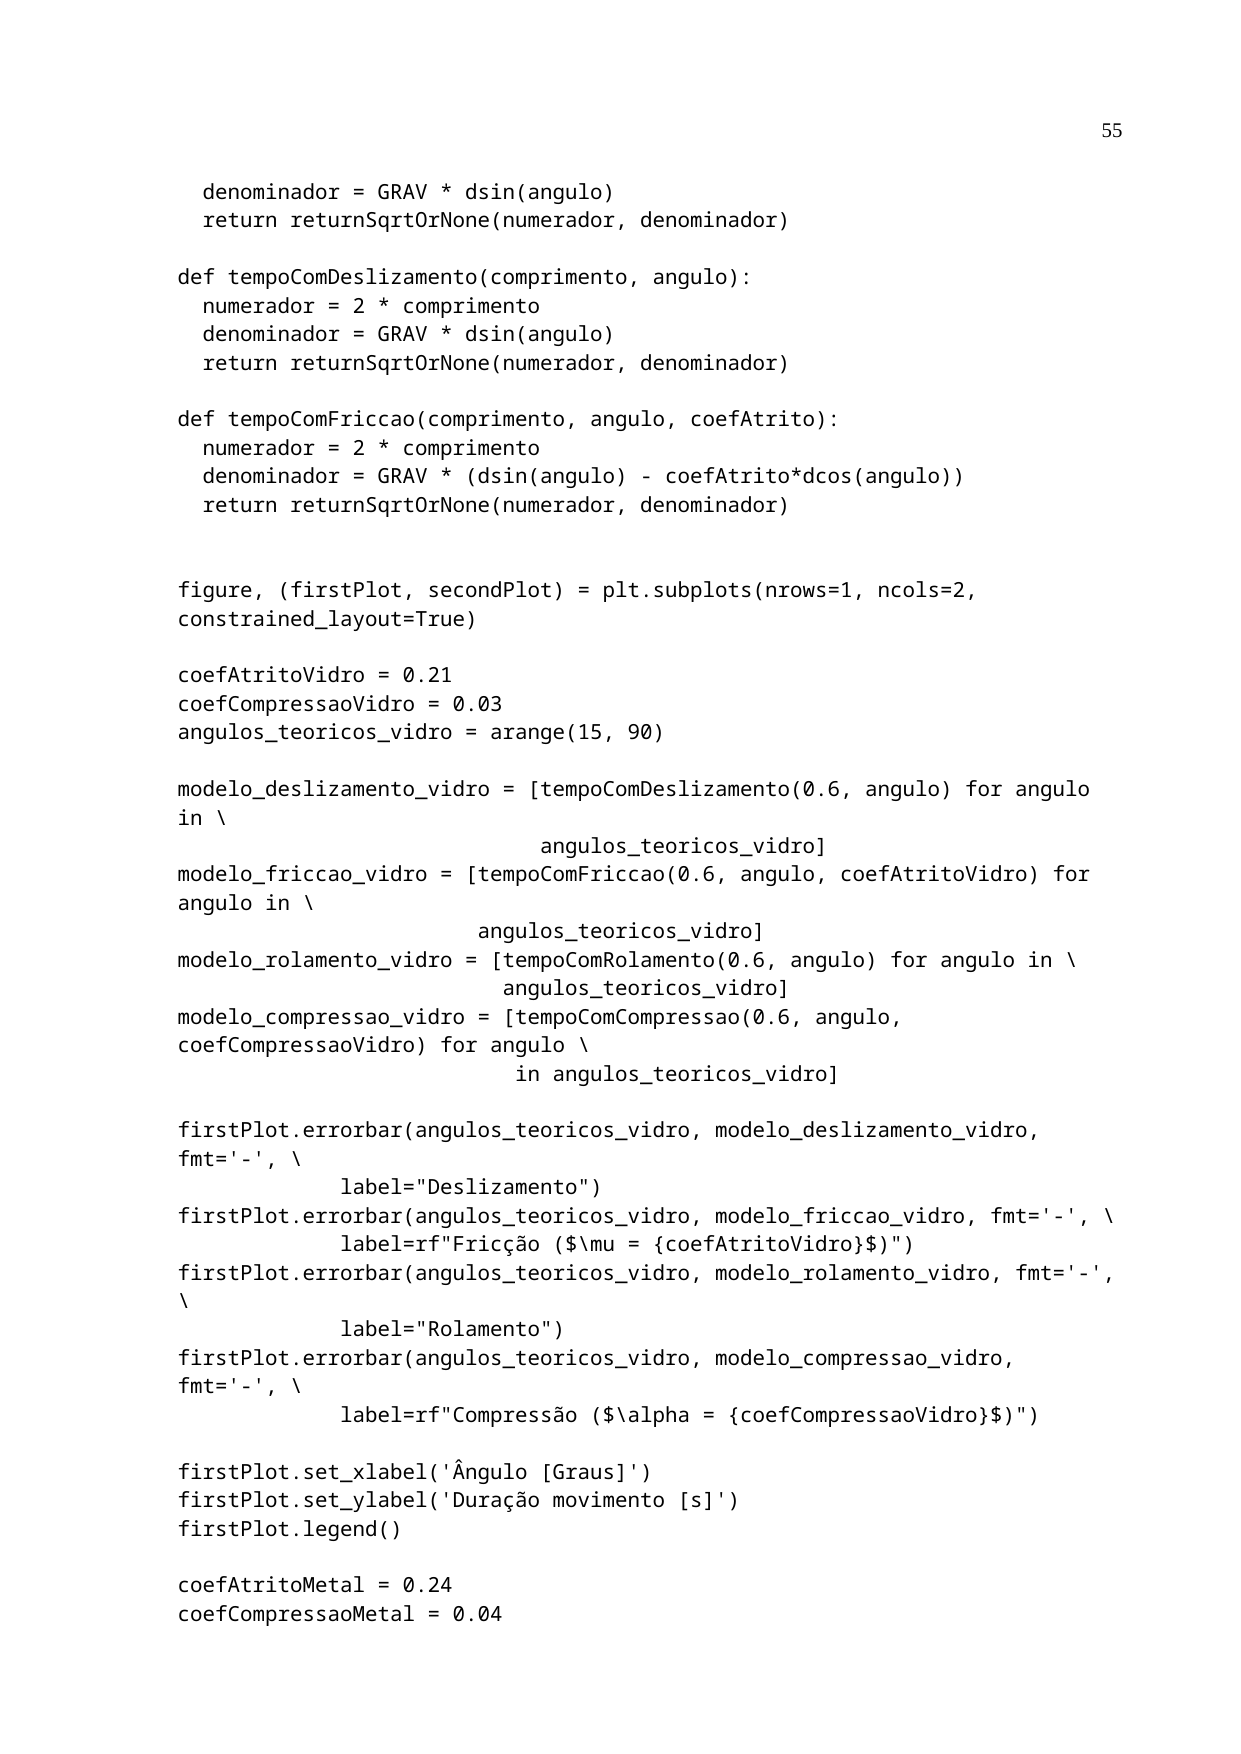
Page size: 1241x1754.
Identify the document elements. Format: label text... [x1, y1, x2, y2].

text angulos_teoricos_vidro] [177, 831, 1122, 859]
text denominador = GRAV * dsin(angulo) [177, 319, 1122, 348]
text numerador = 2 * comprimento [177, 291, 1122, 319]
text firstPlot.errorbar(angulos_teoricos_vidro, modelo_rolamento_vidro, fmt='-', \ [177, 1258, 1122, 1314]
text angulos_teoricos_vidro] [177, 973, 1122, 1002]
text firstPlot.errorbar(angulos_teoricos_vidro, modelo_compressao_vidro, fmt='-', \ [177, 1343, 1122, 1400]
text def tempoComFriccao(comprimento, angulo, coefAtrito): [177, 404, 1122, 433]
text modelo_friccao_vidro = [tempoComFriccao(0.6, angulo, coefAtritoVidro) for angulo in \ [177, 859, 1122, 916]
text label=rf"Fricção ($\mu = {coefAtritoVidro}$)") [177, 1229, 1122, 1258]
text firstPlot.set_xlabel('Ângulo [Graus]') [177, 1457, 1122, 1485]
text label=rf"Compressão ($\alpha = {coefCompressaoVidro}$)") [177, 1400, 1122, 1428]
text label="Rolamento") [177, 1314, 1122, 1343]
text return returnSqrtOrNone(numerador, denominador) [177, 348, 1122, 376]
text return returnSqrtOrNone(numerador, denominador) [177, 490, 1122, 518]
text numerador = 2 * comprimento [177, 433, 1122, 461]
text label="Deslizamento") [177, 1172, 1122, 1201]
text firstPlot.set_ylabel('Duração movimento [s]') [177, 1485, 1122, 1514]
text firstPlot.legend() [177, 1514, 1122, 1542]
text denominador = GRAV * dsin(angulo) [177, 177, 1122, 206]
text coefCompressaoVidro = 0.03 [177, 689, 1122, 717]
text coefCompressaoMetal = 0.04 [177, 1599, 1122, 1627]
text coefAtritoVidro = 0.21 [177, 661, 1122, 689]
text modelo_rolamento_vidro = [tempoComRolamento(0.6, angulo) for angulo in \ [177, 945, 1122, 973]
text firstPlot.errorbar(angulos_teoricos_vidro, modelo_friccao_vidro, fmt='-', \ [177, 1201, 1122, 1229]
text denominador = GRAV * (dsin(angulo) - coefAtrito*dcos(angulo)) [177, 461, 1122, 490]
text in angulos_teoricos_vidro] [177, 1059, 1122, 1087]
text angulos_teoricos_vidro = arange(15, 90) [177, 717, 1122, 746]
text figure, (firstPlot, secondPlot) = plt.subplots(nrows=1, ncols=2, constrained_layout=True) [177, 575, 1122, 632]
text modelo_compressao_vidro = [tempoComCompressao(0.6, angulo, coefCompressaoVidro) for angulo \ [177, 1002, 1122, 1059]
text return returnSqrtOrNone(numerador, denominador) [177, 206, 1122, 234]
text def tempoComDeslizamento(comprimento, angulo): [177, 262, 1122, 291]
text angulos_teoricos_vidro] [177, 916, 1122, 945]
text modelo_deslizamento_vidro = [tempoComDeslizamento(0.6, angulo) for angulo in \ [177, 774, 1122, 831]
text firstPlot.errorbar(angulos_teoricos_vidro, modelo_deslizamento_vidro, fmt='-', \ [177, 1116, 1122, 1172]
text coefAtritoMetal = 0.24 [177, 1571, 1122, 1599]
